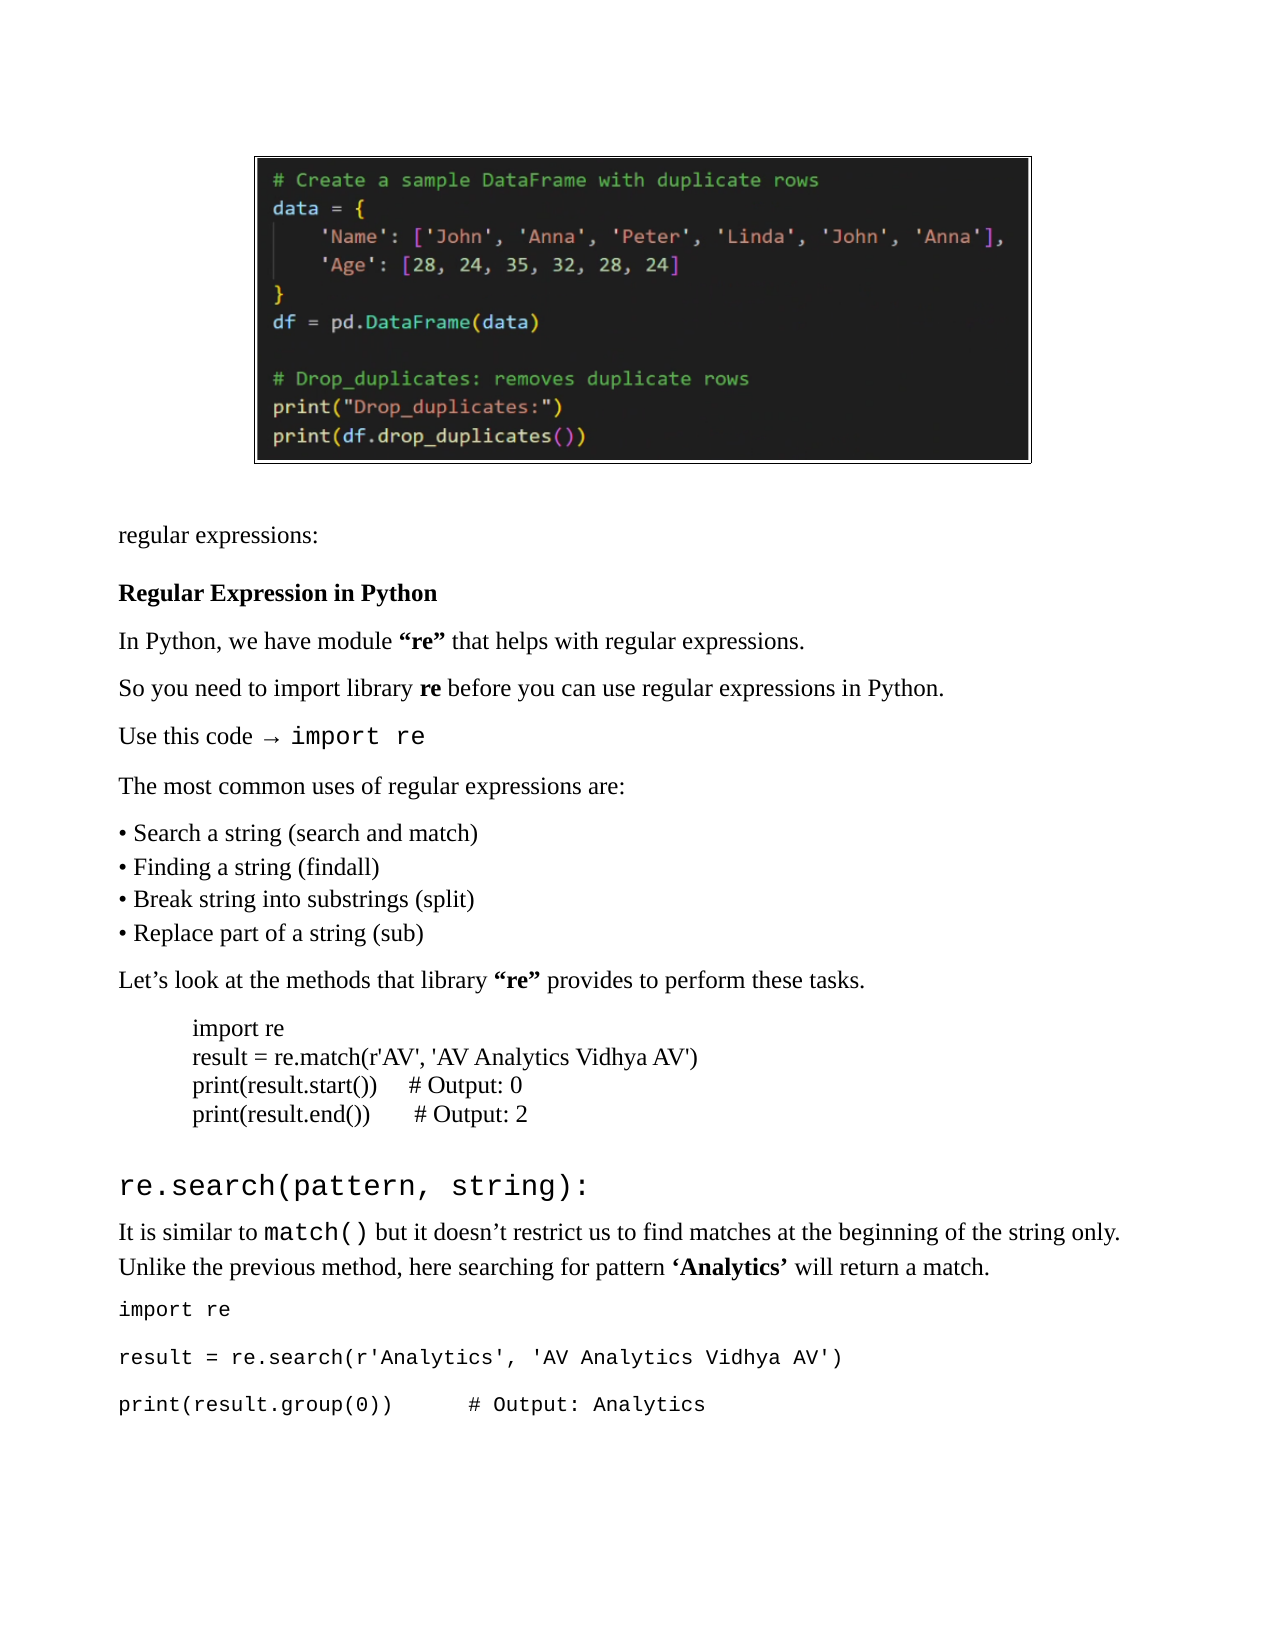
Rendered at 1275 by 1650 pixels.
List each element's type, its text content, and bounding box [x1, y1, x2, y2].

text Use this code → import re [118, 721, 1157, 752]
text import re [118, 1013, 1157, 1042]
text print(result.end()) # Output: 2 [118, 1099, 1157, 1128]
text Let’s look at the methods that library “re” provides to perform these tasks. [118, 965, 1157, 994]
text Regular Expression in Python [118, 578, 1157, 607]
text In Python, we have module “re” that helps with regular expressions. [118, 626, 1157, 654]
text So you need to import library re before you can use regular expressions in Python. [118, 673, 1157, 702]
text print(result.group(0)) # Output: Analytics [118, 1394, 1157, 1418]
text It is similar to match() but it doesn’t restrict us to find matches at the beginning of the string only. Unlike the previous method, here searching for pattern ‘Analytics’ will return a match. [118, 1217, 1157, 1281]
text import re [118, 1299, 1157, 1323]
text result = re.search(r'Analytics', 'AV Analytics Vidhya AV') [118, 1347, 1157, 1370]
text The most common uses of regular expressions are: [118, 771, 1157, 800]
subtitle re.search(pattern, string): [118, 1171, 1157, 1204]
text • Search a string (search and match) • Finding a string (findall) • Break string into substrings (split) • Replace part of a string (sub) [118, 818, 1157, 946]
text print(result.start()) # Output: 0 [118, 1070, 1157, 1099]
text ​regular expressions: [118, 521, 1157, 549]
picture [257, 158, 1029, 460]
text result = re.match(r'AV', 'AV Analytics Vidhya AV') [118, 1042, 1157, 1070]
